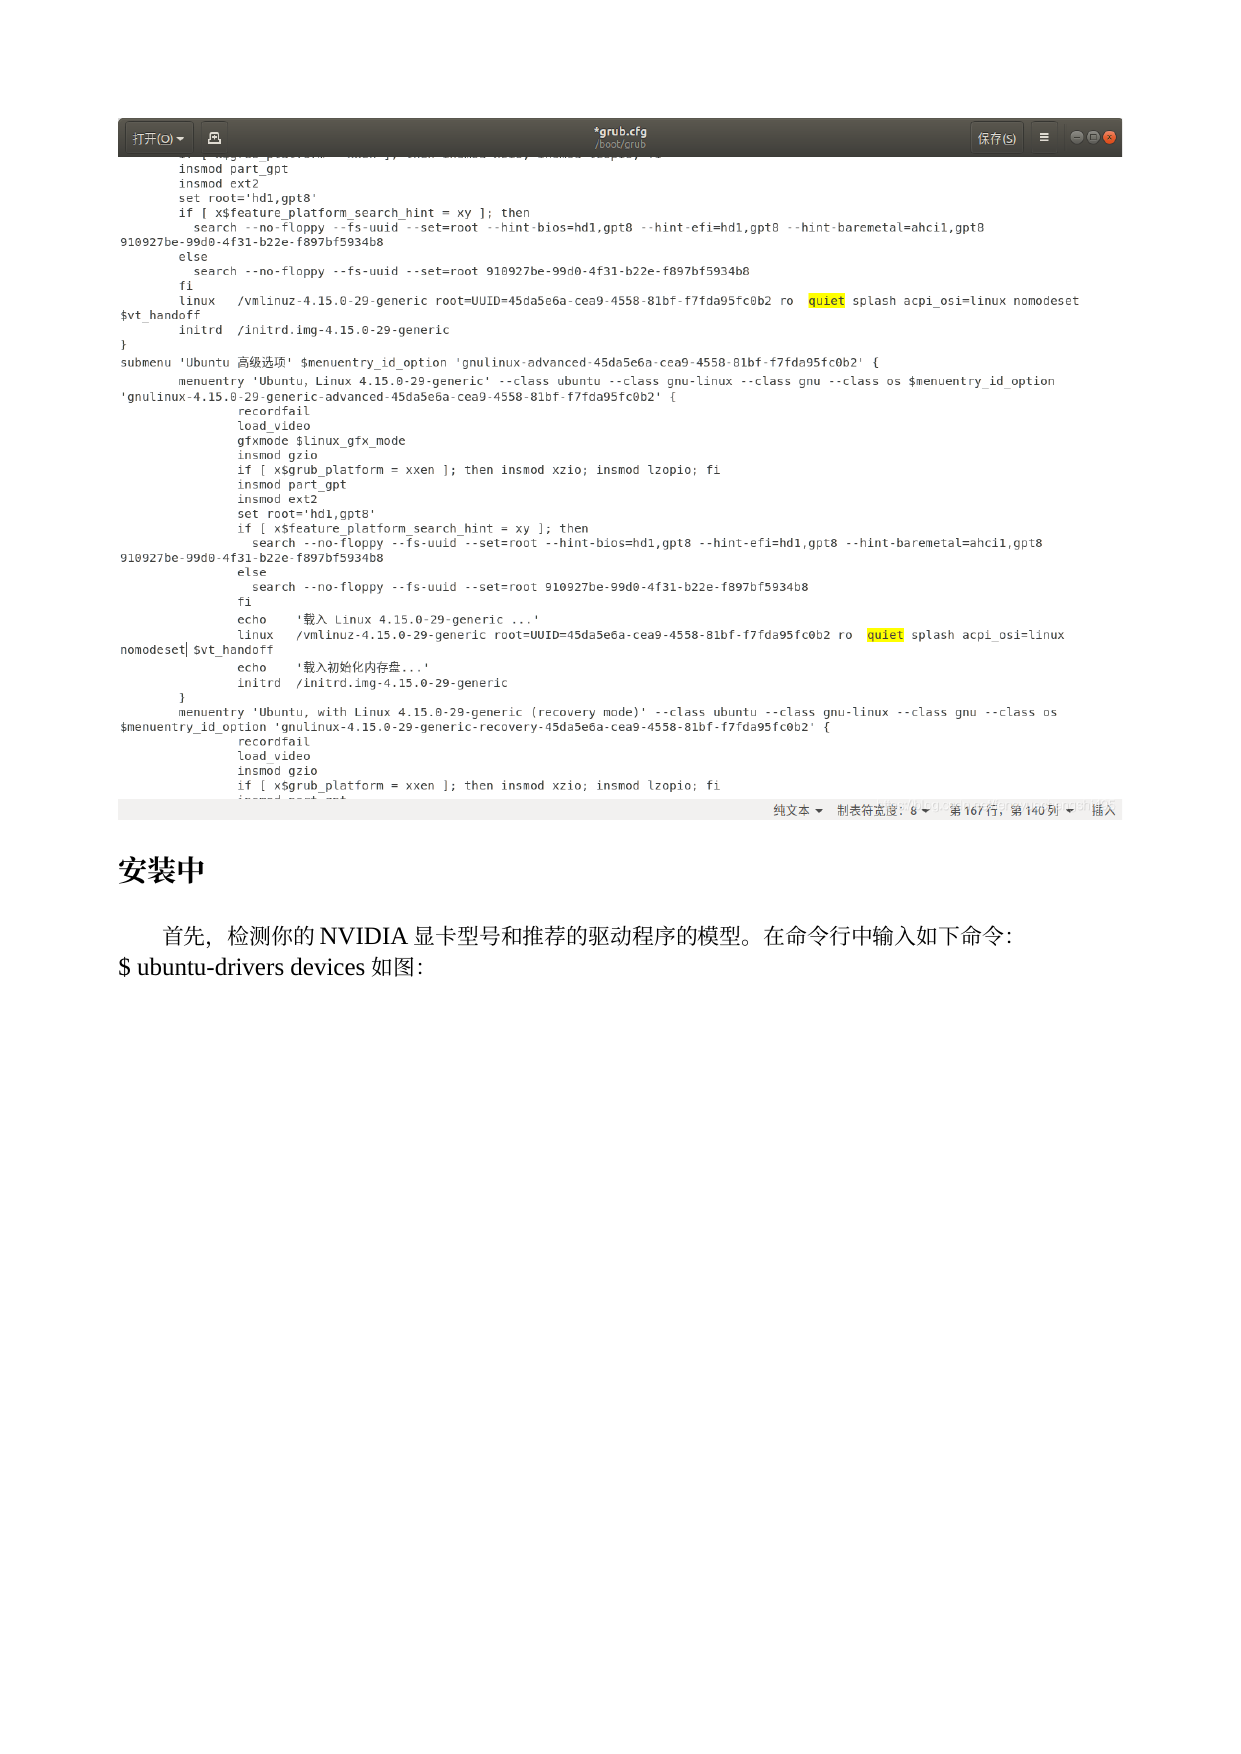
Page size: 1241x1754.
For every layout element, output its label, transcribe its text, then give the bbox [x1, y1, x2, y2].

picture [118, 118, 1123, 820]
text 首先，检测你的NVIDIA显卡型号和推荐的驱动程序的模型。在命令行中输入如下命令： [118, 919, 1122, 950]
text $ ubuntu-drivers devices 如图： [118, 950, 1122, 982]
text 安装中 [118, 848, 1122, 890]
